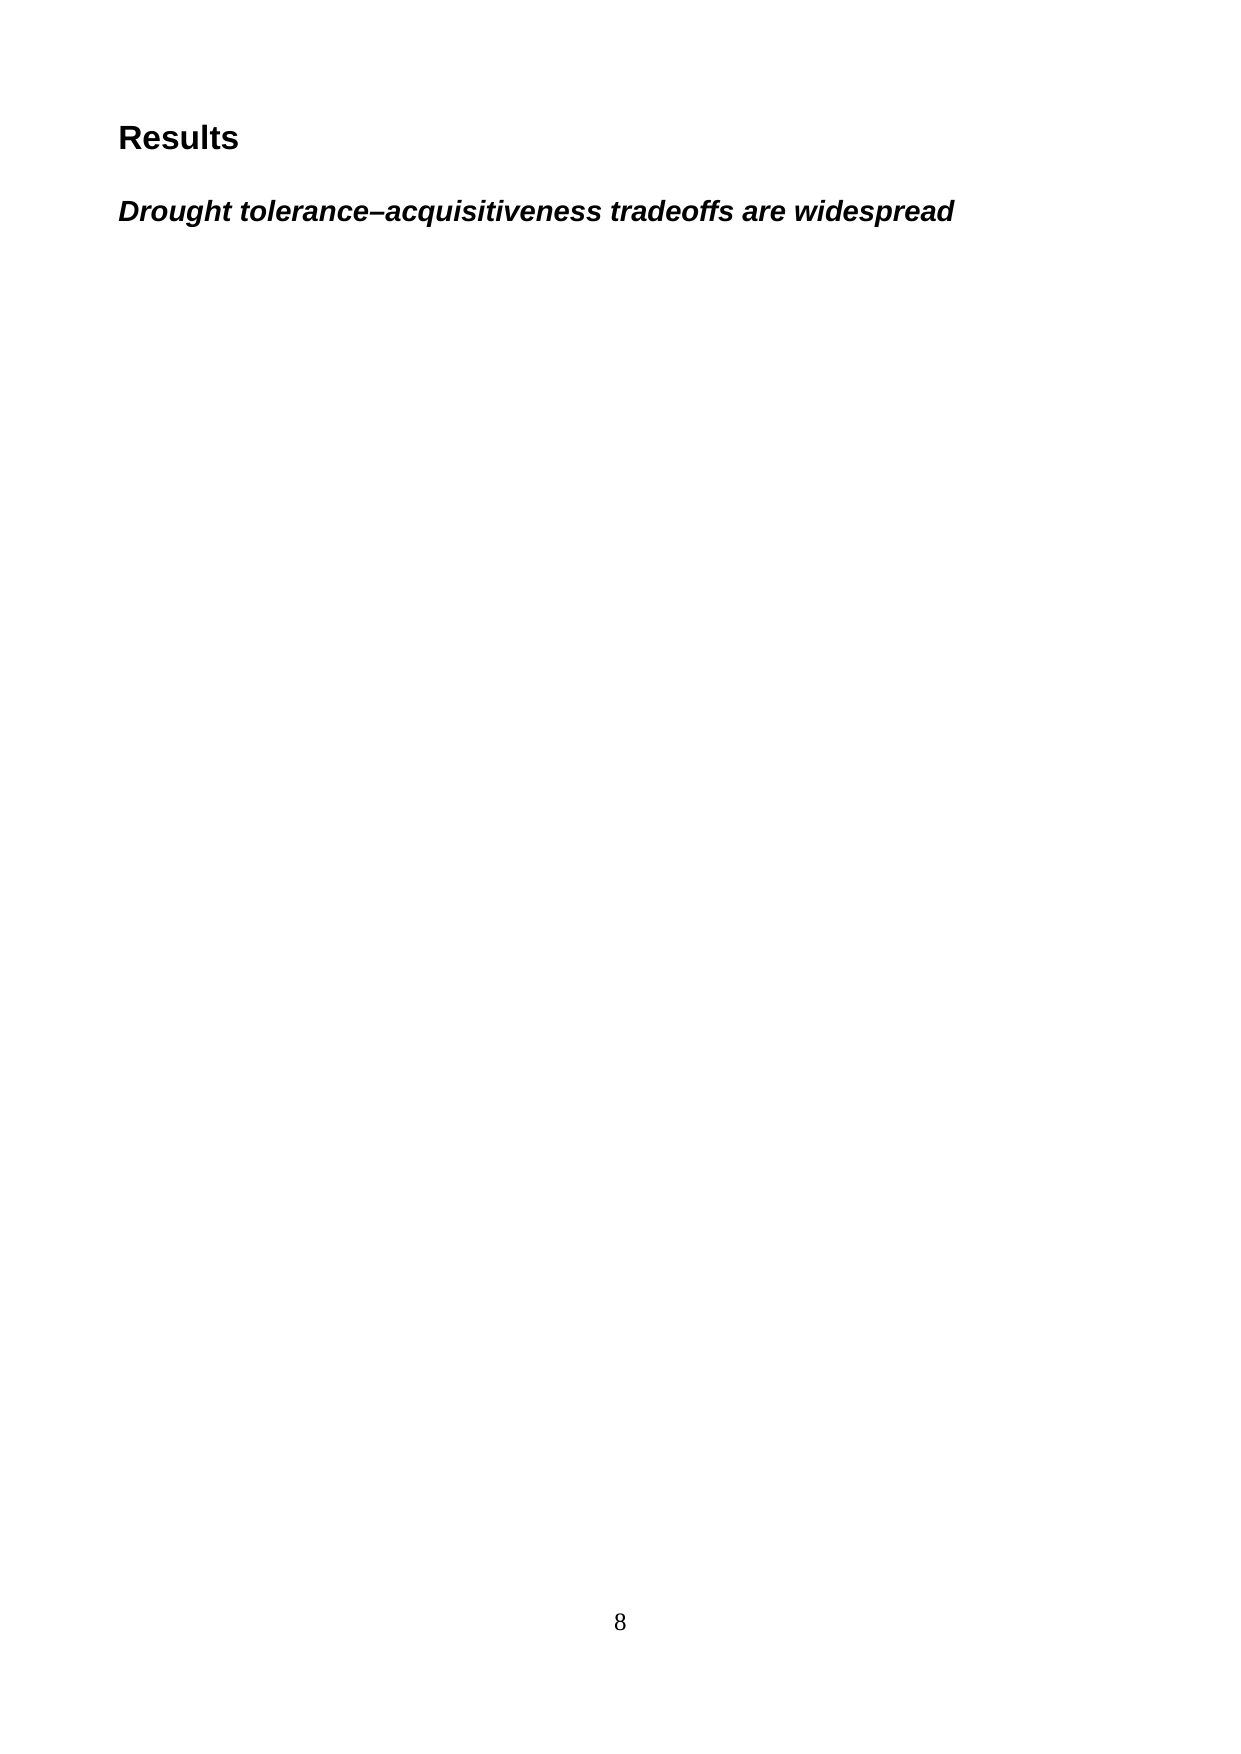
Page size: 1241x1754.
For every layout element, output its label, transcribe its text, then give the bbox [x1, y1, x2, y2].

subtitle Results [118, 118, 1122, 157]
subtitle Drought tolerance–acquisitiveness tradeoffs are widespread [118, 194, 1122, 228]
